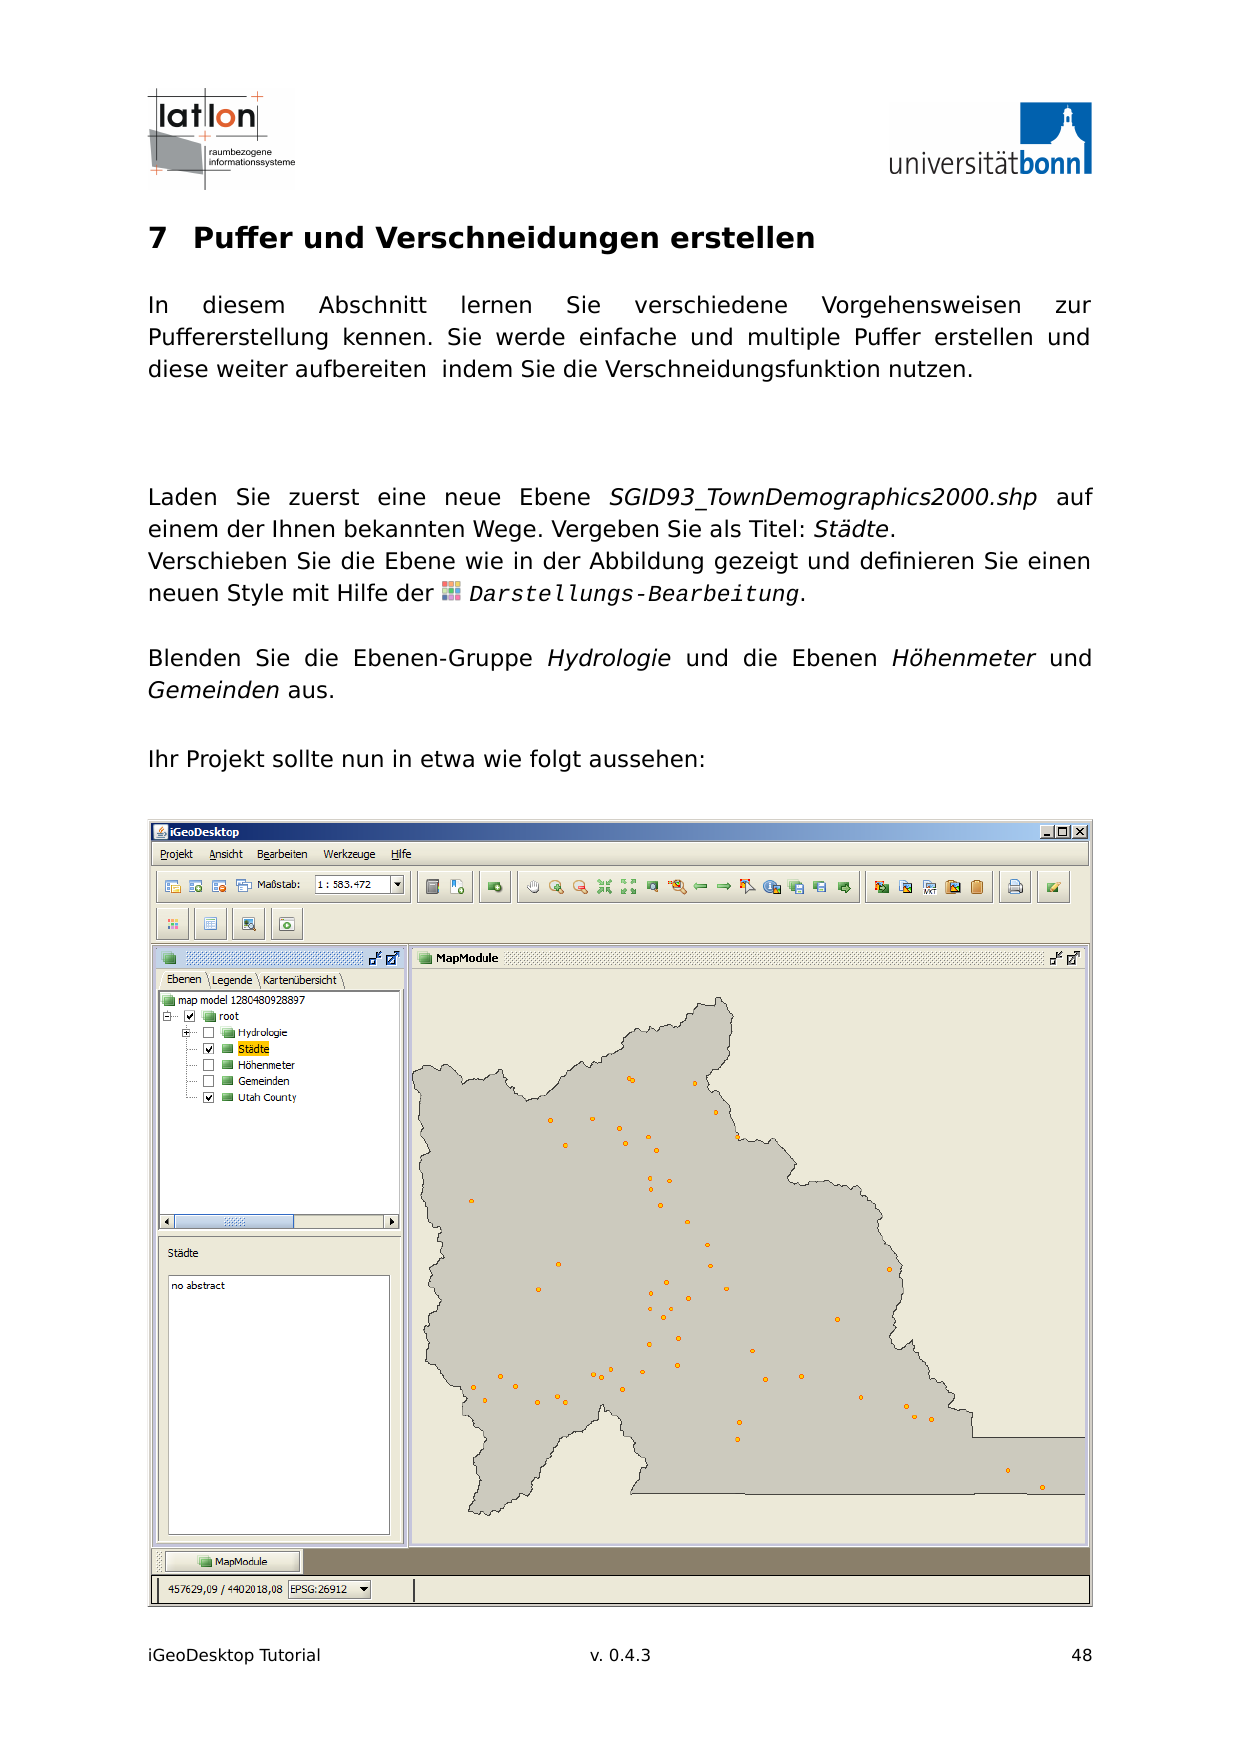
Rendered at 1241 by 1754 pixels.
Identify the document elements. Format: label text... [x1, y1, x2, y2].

text Ihr Projekt sollte nun in etwa wie folgt aussehen: [148, 746, 1092, 773]
text In diesem Abschnitt lernen Sie verschiedene Vorgehensweisen zur Puffererstellung kennen. Sie werde einfache und multiple Puffer erstellen und diese weiter aufbereiten indem Sie die Verschneidungsfunktion nutzen. Laden Sie zuerst eine neue Ebene SGID93_TownDemographics2000.shp auf einem der Ihnen bekannten Wege. Vergeben Sie als Titel: Städte. Verschieben Sie die Ebene wie in der Abbildung gezeigt und definieren Sie einen neuen Style mit Hilfe der Darstellungs-Bearbeitung. Blenden Sie die Ebenen-Gruppe Hydrologie und die Ebenen Höhenmeter und Gemeinden aus. [148, 292, 1092, 704]
picture [147, 88, 295, 190]
picture [441, 581, 462, 602]
picture [147, 819, 1093, 1607]
picture [889, 102, 1093, 174]
subtitle Puffer und Verschneidungen erstellen [148, 221, 1092, 255]
